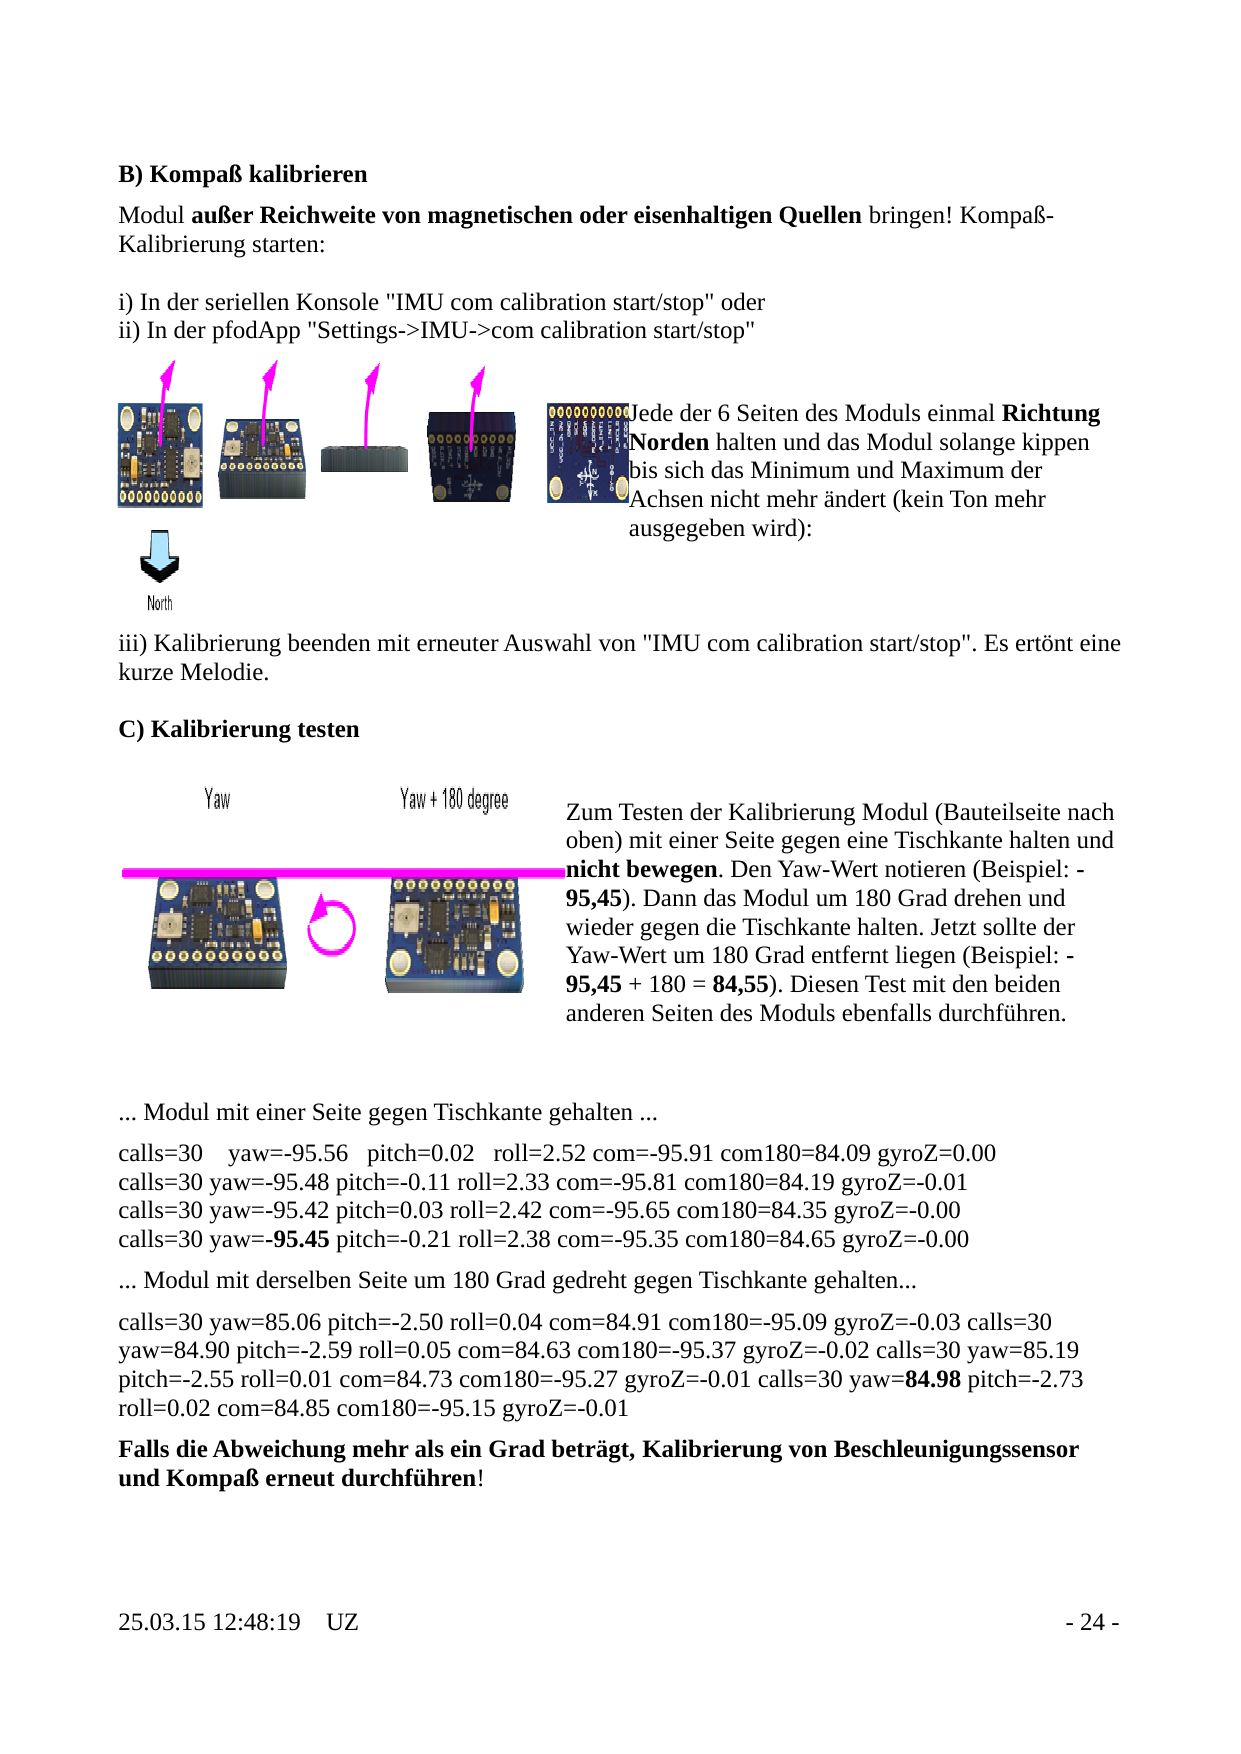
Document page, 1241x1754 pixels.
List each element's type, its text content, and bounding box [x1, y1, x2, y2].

text Falls die Abweichung mehr als ein Grad beträgt, Kalibrierung von Beschleunigungssensor und Kompaß erneut durchführen! [118, 1434, 1122, 1492]
text ... Modul mit einer Seite gegen Tischkante gehalten ... [118, 1097, 1122, 1126]
text Jede der 6 Seiten des Moduls einmal Richtung Norden halten und das Modul solange kippen bis sich das Minimum und Maximum der Achsen nicht mehr ändert (kein Ton mehr ausgegeben wird): iii) Kalibrierung beenden mit erneuter Auswahl von "IMU com calibration start/stop". Es ertönt eine kurze Melodie. C) Kalibrierung testen [118, 398, 1122, 743]
picture [121, 780, 566, 1002]
text calls=30 yaw=-95.56 pitch=0.02 roll=2.52 com=-95.91 com180=84.09 gyroZ=0.00 calls=30 yaw=-95.48 pitch=-0.11 roll=2.33 com=-95.81 com180=84.19 gyroZ=-0.01 calls=30 yaw=-95.42 pitch=0.03 roll=2.42 com=-95.65 com180=84.35 gyroZ=-0.00 calls=30 yaw=-95.45 pitch=-0.21 roll=2.38 com=-95.35 com180=84.65 gyroZ=-0.00 [118, 1138, 1122, 1253]
text [118, 118, 1122, 147]
text Modul außer Reichweite von magnetischen oder eisenhaltigen Quellen bringen! Kompaß-Kalibrierung starten: i) In der seriellen Konsole "IMU com calibration start/stop" oder ii) In der pfodApp "Settings->IMU->com calibration start/stop" [118, 201, 1122, 344]
text Zum Testen der Kalibrierung Modul (Bauteilseite nach oben) mit einer Seite gegen eine Tischkante halten und nicht bewegen. Den Yaw-Wert notieren (Beispiel: -95,45). Dann das Modul um 180 Grad drehen und wieder gegen die Tischkante halten. Jetzt sollte der Yaw-Wert um 180 Grad entfernt liegen (Beispiel: -95,45 + 180 = 84,55). Diesen Test mit den beiden anderen Seiten des Moduls ebenfalls durchführen. [118, 797, 1122, 1084]
picture [117, 360, 629, 616]
text B) Kompaß kalibrieren [118, 159, 1122, 188]
text ... Modul mit derselben Seite um 180 Grad gedreht gegen Tischkante gehalten... [118, 1266, 1122, 1294]
text calls=30 yaw=85.06 pitch=-2.50 roll=0.04 com=84.91 com180=-95.09 gyroZ=-0.03 calls=30 yaw=84.90 pitch=-2.59 roll=0.05 com=84.63 com180=-95.37 gyroZ=-0.02 calls=30 yaw=85.19 pitch=-2.55 roll=0.01 com=84.73 com180=-95.27 gyroZ=-0.01 calls=30 yaw=84.98 pitch=-2.73 roll=0.02 com=84.85 com180=-95.15 gyroZ=-0.01 [118, 1307, 1122, 1422]
